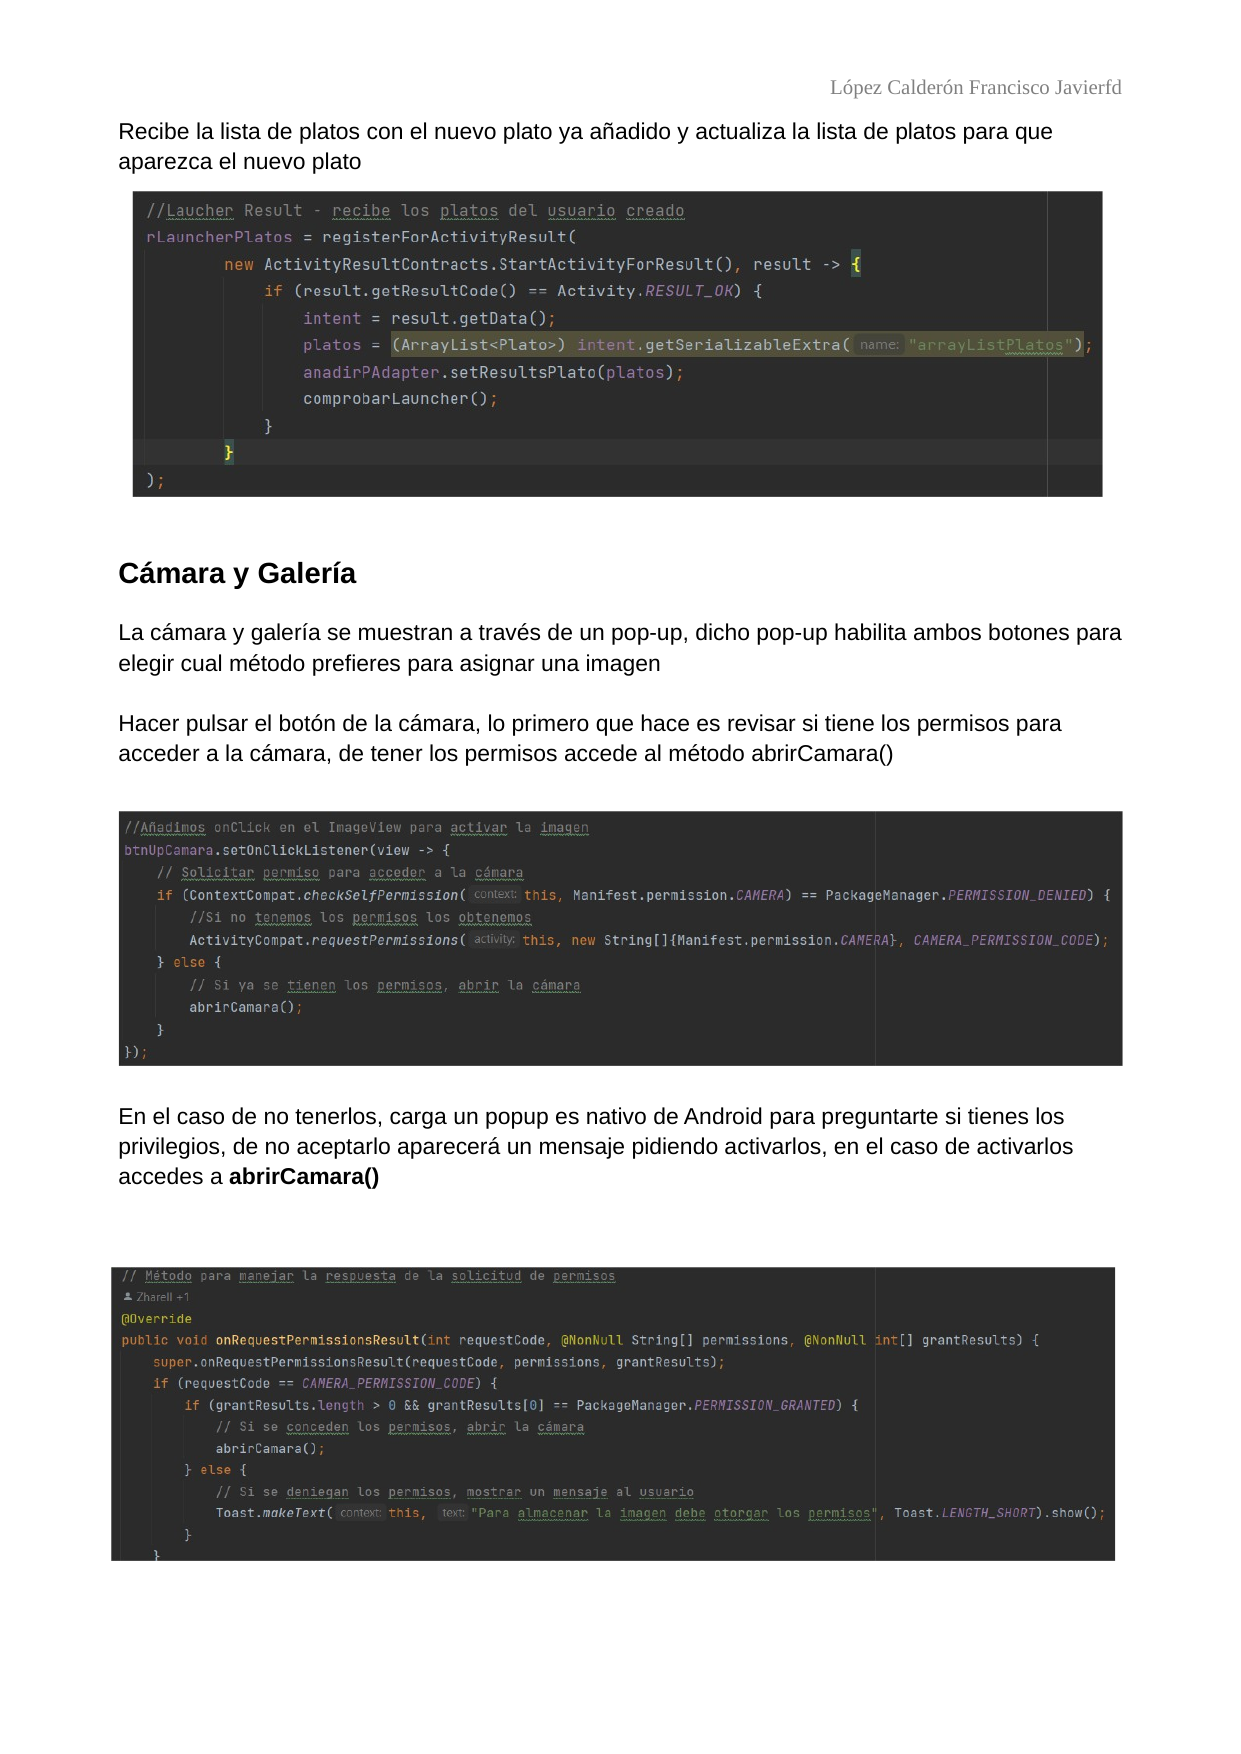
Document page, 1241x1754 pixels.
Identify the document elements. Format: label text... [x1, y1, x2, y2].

picture [111, 1267, 1116, 1561]
picture [118, 811, 1123, 1066]
subtitle Cámara y Galería [118, 556, 1122, 589]
text En el caso de no tenerlos, carga un popup es nativo de Android para preguntarte si tienes los privilegios, de no aceptarlo aparecerá un mensaje pidiendo activarlos, en el caso de activarlos accedes a abrirCamara() [118, 1103, 1122, 1189]
text Recibe la lista de platos con el nuevo plato ya añadido y actualiza la lista de platos para que aparezca el nuevo plato [118, 118, 1122, 175]
picture [132, 191, 1103, 497]
text Hacer pulsar el botón de la cámara, lo primero que hace es revisar si tiene los permisos para acceder a la cámara, de tener los permisos accede al método abrirCamara() [118, 710, 1122, 767]
text La cámara y galería se muestran a través de un pop-up, dicho pop-up habilita ambos botones para elegir cual método prefieres para asignar una imagen [118, 619, 1122, 676]
